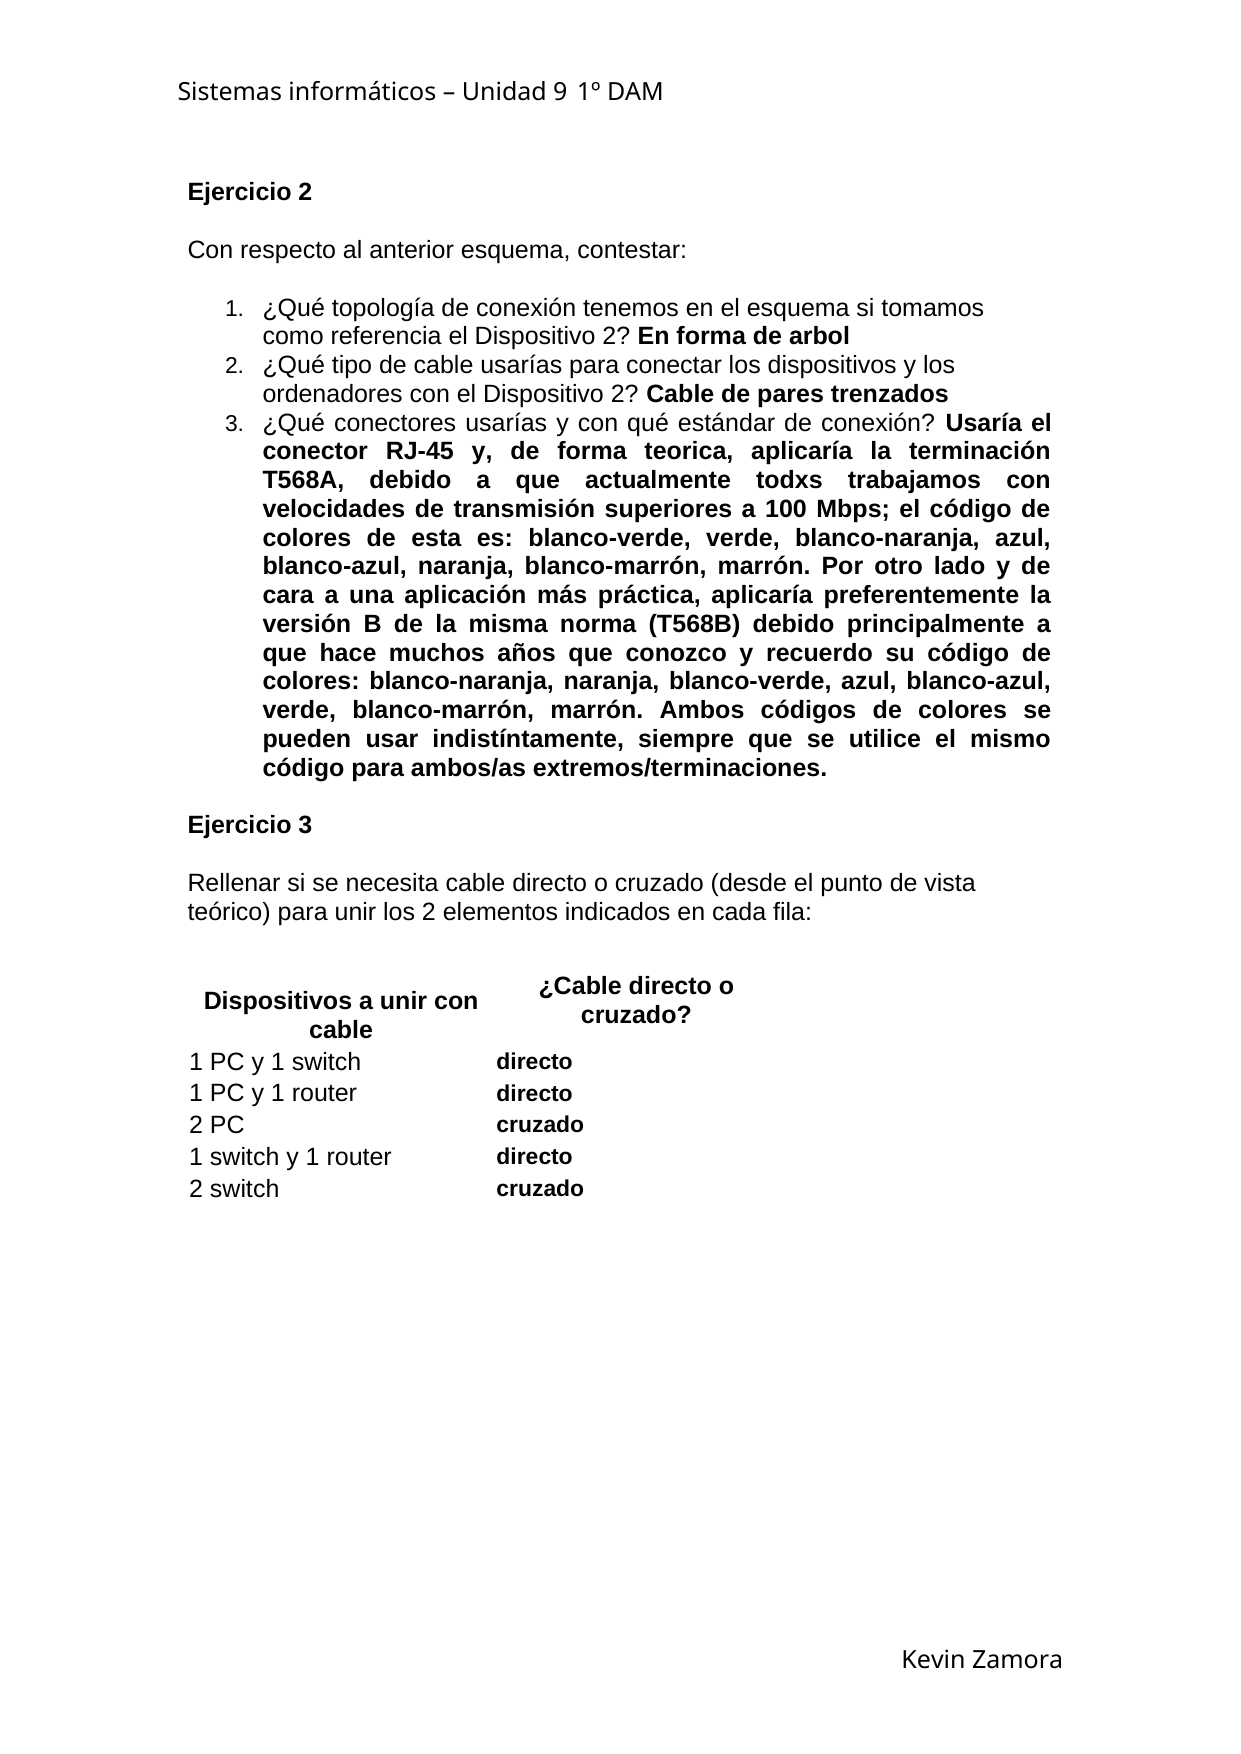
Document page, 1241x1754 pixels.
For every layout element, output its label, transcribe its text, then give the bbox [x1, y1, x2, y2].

table_cell [165, 148, 177, 1610]
table_cell cruzado [495, 1109, 778, 1141]
table_cell cruzado [495, 1173, 778, 1204]
table_cell EJERCICIOS: Esquema para los ejercicios 1 y 2 Ejercicio 1 En base al siguiente esquema de red, reconoce los dispositivos 1 y 2, y rellena la tabla con los datos pedidos. Ejercicio 2 Con respecto al anterior esquema, contestar: ¿Qué topología de conexión tenemos en el esquema si tomamos como referencia el Dispositivo 2? En forma de arbol ¿Qué tipo de cable usarías para conectar los dispositivos y los ordenadores con el Dispositivo 2? Cable de pares trenzados ¿Qué conectores usarías y con qué estándar de conexión? Usaría el conector RJ-45 y, de forma teorica, aplicaría la terminación T568A, debido a que actualmente todxs trabajamos con velocidades de transmisión superiores a 100 Mbps; el código de colores de esta es: blanco-verde, verde, blanco-naranja, azul, blanco-azul, naranja, blanco-marrón, marrón. Por otro lado y de cara a una aplicación más práctica, aplicaría preferentemente la versión B de la misma norma (T568B) debido principalmente a que hace muchos años que conozco y recuerdo su código de colores: blanco-naranja, naranja, blanco-verde, azul, blanco-azul, verde, blanco-marrón, marrón. Ambos códigos de colores se pueden usar indistíntamente, siempre que se utilice el mismo código para ambos/as extremos/terminaciones. Ejercicio 3 Rellenar si se necesita cable directo o cruzado (desde el punto de vista teórico) para unir los 2 elementos indicados en cada fila: Ejercicio 4 Averiguar la dirección física (dirección MAC) y la dirección lógica (dirección IP) de tu tarjeta de red, en una máquina windows y en una maquina Linux. Los comandos a utilizar son: En Linux: ifconfig En Windows: ipconfig /all Ejecútalos en tu máquina anfitrión y en una virtual del sistema operativo contrario. Copiar y pegar ambas capturas, y rellenar: Observaciones: - Buscar en las capturas solo conexiones ethernet e inalámbricas. Aparecen conexiones distintas como lo (que es el loopback de la red) - Que aparezcan tarjeta ethernet y/o inalámbrica en tu sistema anfitrión, dependerá de las conexiones que tengas en tu PC. - En la máquina virtual tendrás una tarjeta ethernet que incorpora el propio VirtualBox. Host: Guest: Ejercicio 5 Dividir la dirección de red 200.200.10.0/24 en las siguientes subredes: Calculadora VLSM online (Explicación paso a paso) Dirección en binario: 11001000 11001000 00001010 00000000 3 redes de 50 ordenadores. Calculamos el número de bits de host necesarios 2n − 2 ≥ H ( donde n es el número de bits y H es el número de host de la subred ) 26 – 2 = 62 ≥ 50 → n = 6 El resultado anterior indica que para la red de 50 hosts necesitamos al menos 6 bits y que habrá en total 62 hosts disponibles. Calculamos el número de bits de subred R = (32 – p) – n (Donde 32 es el número de bits de una dirección IP binaria, p es el prefijo de la red (en este ejemplo: 24) y n es el número de bits de la parte de host, calculados en el paso anterior.) R = (32 - 24) – 6 = 2 Eto significa que debemos tomar prestado 2 bits a la parte de host para obtener una subred de 62 hosts. Calculamos la nueva máscara de subred El nuevo prefijo de red se obtine sumándole R al prefijo original, por lo que el nuevo prefijo es: p = 24 + 2 = 26 Teniendo eso en cuenta la nueva máscara se obtiene de la siguiente manera 11111111.11111111.11111111.11000000 Los bits en verde respresentan la parte de red, los rojos la parte de subred y los bits azul a la parte de host convirtiendo a decimal la máscara anterior resulta 255.255.255.192 Calcular el salto de red El salto de red es la diferencia entre dos direcciones de red consecutivas y se calcula como la diferencia de 256 y el último octeto no nulo de la máscara, en este caso tenemos que: S = 256 − 192 = 64 Este valor se utilizará en el siguiente paso para conocer la siguiente dirección de red Calcular los parámetros de la red La dirección de la primera subred siempre será igual a la dirección de red original por lo es: 200.200.10.0 La direción del primer host se obtiene sumando 1 a la dirección de red: 200.200.10.1 La dirección del último host se obtiene sumando a la dirección de red el número de host de la subred: 200.200.10.62 La dirección de broadcast se obtiene sumando 1 a la dirección del último host 200.200.10.63 La dirección de la siguiente subred se puede calcular bien sumando 1 a la dirección de broadcast o bien sumando a la dirección de red el salto de red: 200.200.10.64 El resumen de los parámetros de la subred se muestra en la siguiente tabla: Calculamos el resto de subredes El resto de subredes se calcula siguiendo los mismos pasos vistos anteriormente, por ejemplo para la segunda subred La dirección de red se obtiene de la subred anterior: 200.200.10.64 A partir de aquí se sigues los mismos pasos Se calcula el número de bits de la parte de host 26 − 2 = 62 ≥ 50 ⟹ n = 6 Calculamos el número de bits de subred R = (32 − 24) − 6 = 2 Calculamos la nueva máscara p = 24 + 2 = 26 255.255.255.192 Por último calculamos el salto de red S = 256 − 192 = 64 El resto de parámetros se calculan exactamente igual a como ya se izo en el punto 5 4 redes de 12 ordenadores. Para cada subred, especificar: Dirección de red y dirección de broadcast Dirección del primer equipo y último equipo Máscara de red Especificar, ¿cuántas direcciones se pierden en total en la red? Ejercicio 6 Queremos crear varias subredes de 2000 PC. Partiendo de la red dirección de red 150.200.0.0, responder: ¿A qué clase pertenece esta red? ¿Cuál es el máximo número de subredes con 2000 PC que se pueden crear? ¿Cuántos PC exactamente puede haber en cada subred? Como son muchas subredes, especificar de las 4 primeras subredes: Dirección de red y broadcast Dirección de primer y último equipo Máscara de red [177, 148, 1063, 1610]
table_cell 2 PC [187, 1109, 494, 1141]
table_header Dispositivos a unir con cable [187, 955, 494, 1045]
table_cell directo [495, 1045, 778, 1077]
table_cell directo [495, 1141, 778, 1172]
table_header ¿Cable directo o cruzado? [495, 955, 778, 1045]
table_cell 1 switch y 1 router [187, 1141, 494, 1172]
table_cell directo [495, 1077, 778, 1109]
table_cell 1 PC y 1 switch [187, 1045, 494, 1077]
table_cell 1 PC y 1 router [187, 1077, 494, 1109]
table_cell 2 switch [187, 1173, 494, 1204]
